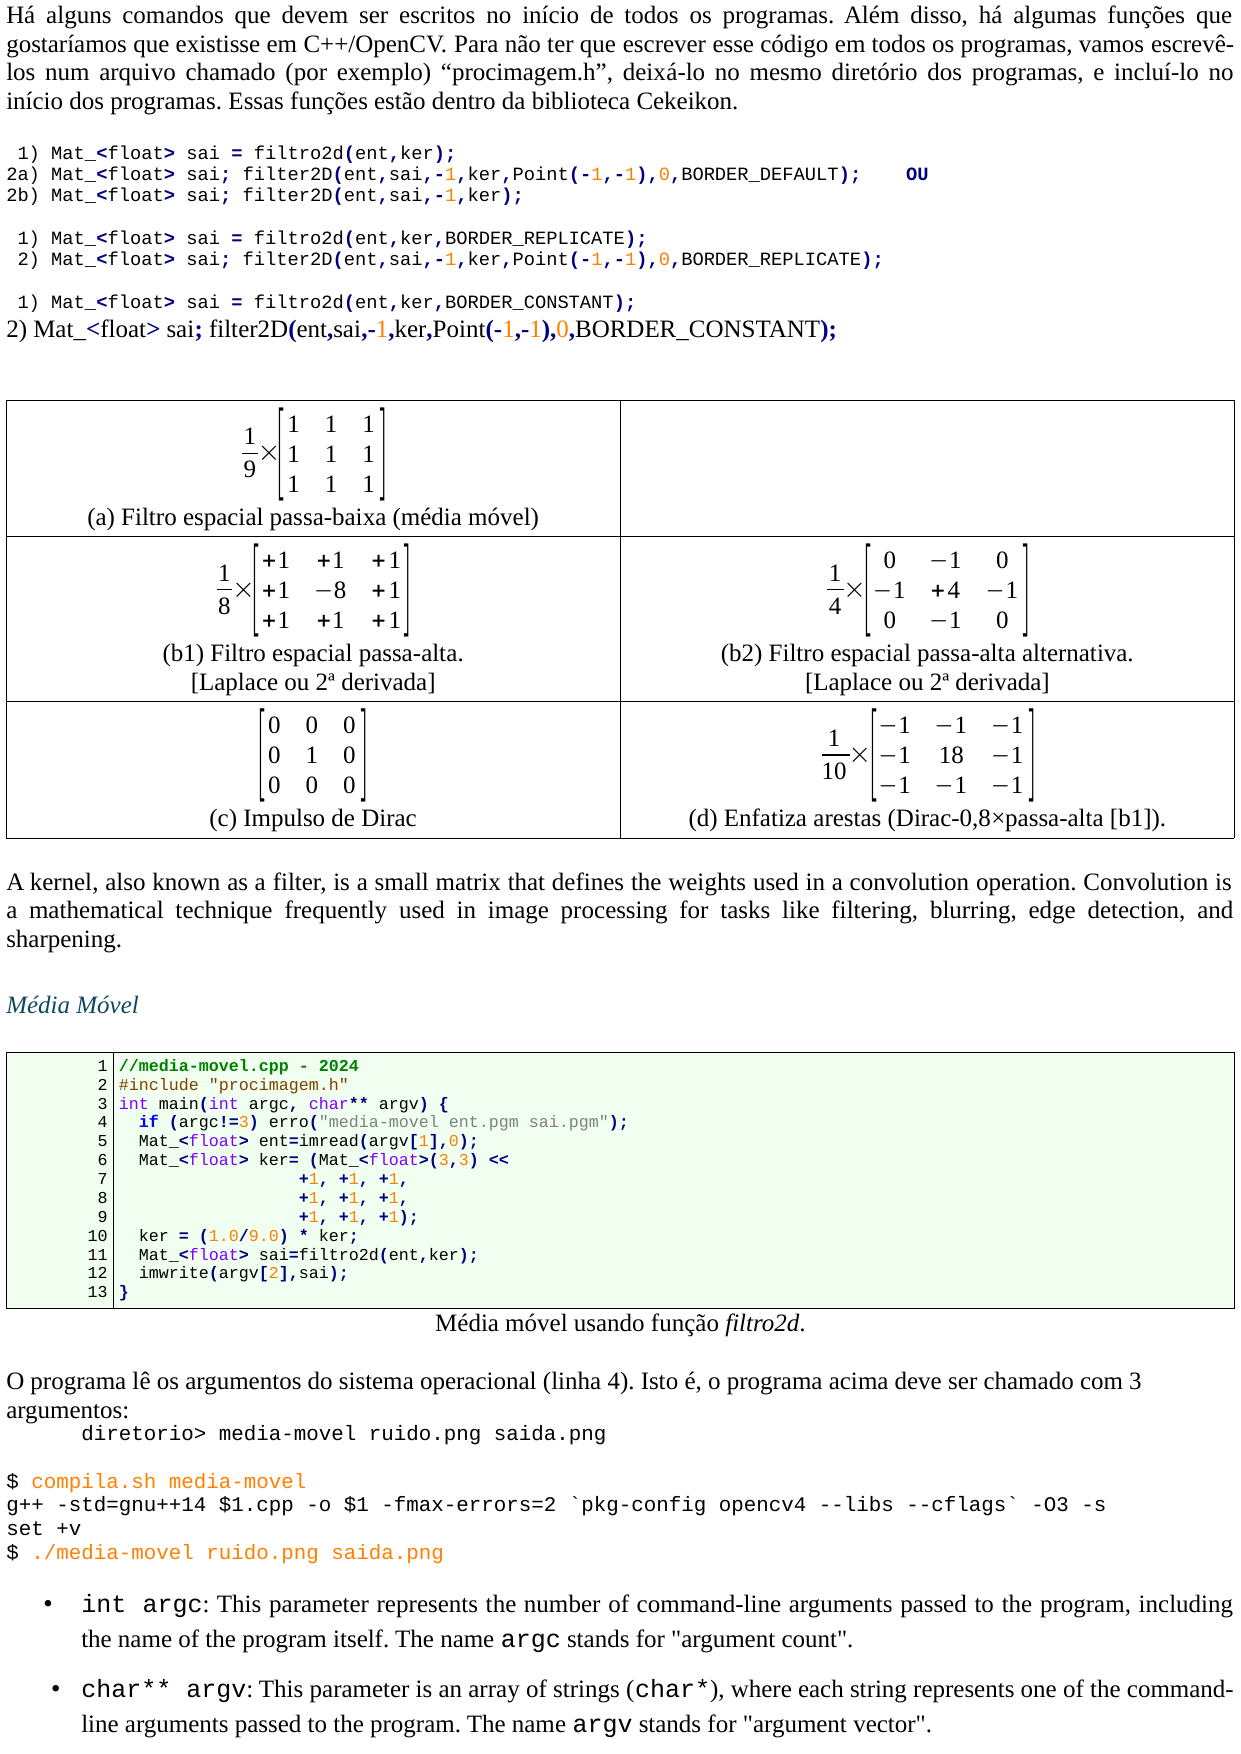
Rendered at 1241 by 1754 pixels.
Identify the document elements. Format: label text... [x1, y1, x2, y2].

text $ compila.sh media-movel [6, 1471, 1234, 1494]
list char** argv: This parameter is an array of strings (char*), where each string represents one of the command-line arguments passed to the program. The name argv stands for "argument vector". [51, 1674, 1234, 1740]
text A kernel, also known as a filter, is a small matrix that defines the weights used in a convolution operation. Convolution is a mathematical technique frequently used in image processing for tasks like filtering, blurring, edge detection, and sharpening. [6, 867, 1234, 953]
text 1) Mat_<float> sai = filtro2d(ent,ker,BORDER_REPLICATE); [6, 229, 1234, 250]
text $ ./media-movel ruido.png saida.png [6, 1542, 1234, 1565]
text 1) Mat_<float> sai = filtro2d(ent,ker,BORDER_CONSTANT); [6, 292, 1234, 314]
table_cell (d) Enfatiza arestas (Dirac-0,8×passa-alta [b1]). [621, 702, 1234, 838]
text O programa lê os argumentos do sistema operacional (linha 4). Isto é, o programa acima deve ser chamado com 3 argumentos: [6, 1366, 1234, 1423]
text 2) Mat_<float> sai; filter2D(ent,sai,-1,ker,Point(-1,-1),0,BORDER_REPLICATE); [6, 250, 1234, 271]
text g++ -std=gnu++14 $1.cpp -o $1 -fmax-errors=2 `pkg-config opencv4 --libs --cflags` -O3 -s [6, 1494, 1234, 1518]
text diretorio> media-movel ruido.png saida.png [6, 1423, 1234, 1447]
text set +v [6, 1518, 1234, 1542]
table_cell (c) Impulso de Dirac [7, 702, 620, 838]
list int argc: This parameter represents the number of command-line arguments passed to the program, including the name of the program itself. The name argc stands for "argument count". [43, 1589, 1234, 1655]
table_header [621, 401, 1234, 536]
table_cell (b2) Filtro espacial passa-alta alternativa. [Laplace ou 2ª derivada] [621, 537, 1234, 701]
text Há alguns comandos que devem ser escritos no início de todos os programas. Além disso, há algumas funções que gostaríamos que existisse em C++/OpenCV. Para não ter que escrever esse código em todos os programas, vamos escrevê-los num arquivo chamado (por exemplo) “procimagem.h”, deixá-lo no mesmo diretório dos programas, e incluí-lo no início dos programas. Essas funções estão dentro da biblioteca Cekeikon. [6, 0, 1234, 115]
table_header //media-movel.cpp - 2024 #include "procimagem.h" int main(int argc, char** argv) { if (argc!=3) erro("media-movel ent.pgm sai.pgm"); Mat_<float> ent=imread(argv[1],0); Mat_<float> ker= (Mat_<float>(3,3) << +1, +1, +1, +1, +1, +1, +1, +1, +1); ker = (1.0/9.0) * ker; Mat_<float> sai=filtro2d(ent,ker); imwrite(argv[2],sai); } [114, 1053, 1234, 1308]
table_header 1 2 3 4 5 6 7 8 9 10 11 12 13 [7, 1053, 113, 1308]
text Média móvel usando função filtro2d. [6, 1309, 1234, 1337]
table_header (a) Filtro espacial passa-baixa (média móvel) [7, 401, 620, 536]
text 1) Mat_<float> sai = filtro2d(ent,ker); [6, 144, 1234, 165]
text 2) Mat_<float> sai; filter2D(ent,sai,-1,ker,Point(-1,-1),0,BORDER_CONSTANT); [6, 314, 1234, 342]
subtitle Média Móvel [6, 990, 1234, 1019]
text 2b) Mat_<float> sai; filter2D(ent,sai,-1,ker); [6, 186, 1234, 207]
text 2a) Mat_<float> sai; filter2D(ent,sai,-1,ker,Point(-1,-1),0,BORDER_DEFAULT); OU [6, 165, 1234, 186]
table_cell (b1) Filtro espacial passa-alta. [Laplace ou 2ª derivada] [7, 537, 620, 701]
